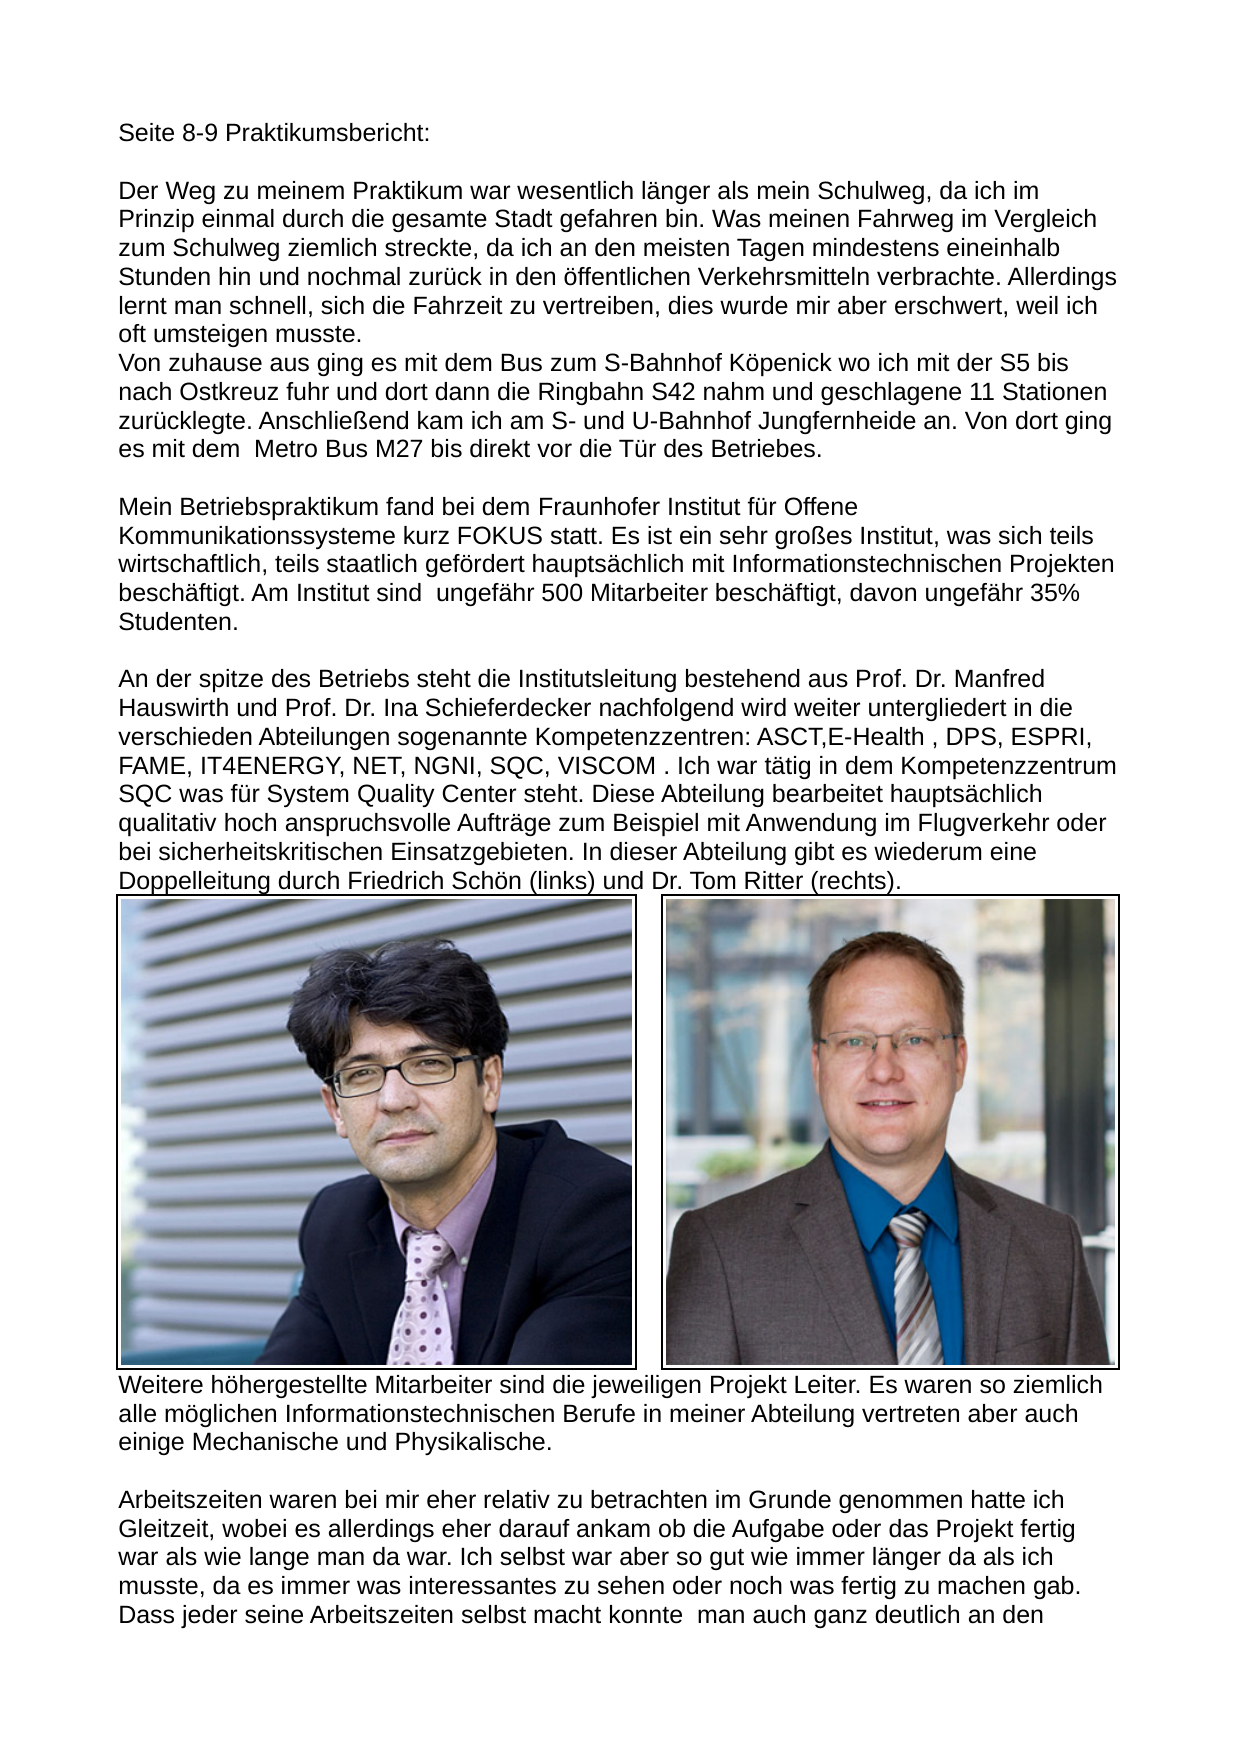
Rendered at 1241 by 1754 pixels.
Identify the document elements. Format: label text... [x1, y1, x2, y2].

picture [666, 899, 1115, 1365]
text Arbeitszeiten waren bei mir eher relativ zu betrachten im Grunde genommen hatte ich Gleitzeit, wobei es allerdings eher darauf ankam ob die Aufgabe oder das Projekt fertig war als wie lange man da war. Ich selbst war aber so gut wie immer länger da als ich musste, da es immer was interessantes zu sehen oder noch was fertig zu machen gab. [118, 1485, 1122, 1600]
text Von zuhause aus ging es mit dem Bus zum S-Bahnhof Köpenick wo ich mit der S5 bis nach Ostkreuz fuhr und dort dann die Ringbahn S42 nahm und geschlagene 11 Stationen zurücklegte. Anschließend kam ich am S- und U-Bahnhof Jungfernheide an. Von dort ging es mit dem Metro Bus M27 bis direkt vor die Tür des Betriebes. [118, 348, 1122, 463]
text Seite 8-9 Praktikumsbericht: [118, 118, 1122, 147]
text Weitere höhergestellte Mitarbeiter sind die jeweiligen Projekt Leiter. Es waren so ziemlich alle möglichen Informationstechnischen Berufe in meiner Abteilung vertreten aber auch einige Mechanische und Physikalische. [118, 894, 1122, 1456]
picture [121, 899, 632, 1365]
text Mein Betriebspraktikum fand bei dem Fraunhofer Institut für Offene Kommunikationssysteme kurz FOKUS statt. Es ist ein sehr großes Institut, was sich teils wirtschaftlich, teils staatlich gefördert hauptsächlich mit Informationstechnischen Projekten beschäftigt. Am Institut sind ungefähr 500 Mitarbeiter beschäftigt, davon ungefähr 35% Studenten. [118, 492, 1122, 636]
text Dass jeder seine Arbeitszeiten selbst macht konnte man auch ganz deutlich an den [118, 1600, 1122, 1629]
text An der spitze des Betriebs steht die Institutsleitung bestehend aus Prof. Dr. Manfred Hauswirth und Prof. Dr. Ina Schieferdecker nachfolgend wird weiter untergliedert in die verschieden Abteilungen sogenannte Kompetenzzentren: ASCT,E-Health , DPS, ESPRI, FAME, IT4ENERGY, NET, NGNI, SQC, VISCOM . Ich war tätig in dem Kompetenzzentrum SQC was für System Quality Center steht. Diese Abteilung bearbeitet hauptsächlich qualitativ hoch anspruchsvolle Aufträge zum Beispiel mit Anwendung im Flugverkehr oder bei sicherheitskritischen Einsatzgebieten. In dieser Abteilung gibt es wiederum eine Doppelleitung durch Friedrich Schön (links) und Dr. Tom Ritter (rechts). [118, 664, 1122, 894]
text Der Weg zu meinem Praktikum war wesentlich länger als mein Schulweg, da ich im Prinzip einmal durch die gesamte Stadt gefahren bin. Was meinen Fahrweg im Vergleich zum Schulweg ziemlich streckte, da ich an den meisten Tagen mindestens eineinhalb Stunden hin und nochmal zurück in den öffentlichen Verkehrsmitteln verbrachte. Allerdings lernt man schnell, sich die Fahrzeit zu vertreiben, dies wurde mir aber erschwert, weil ich oft umsteigen musste. [118, 176, 1122, 348]
